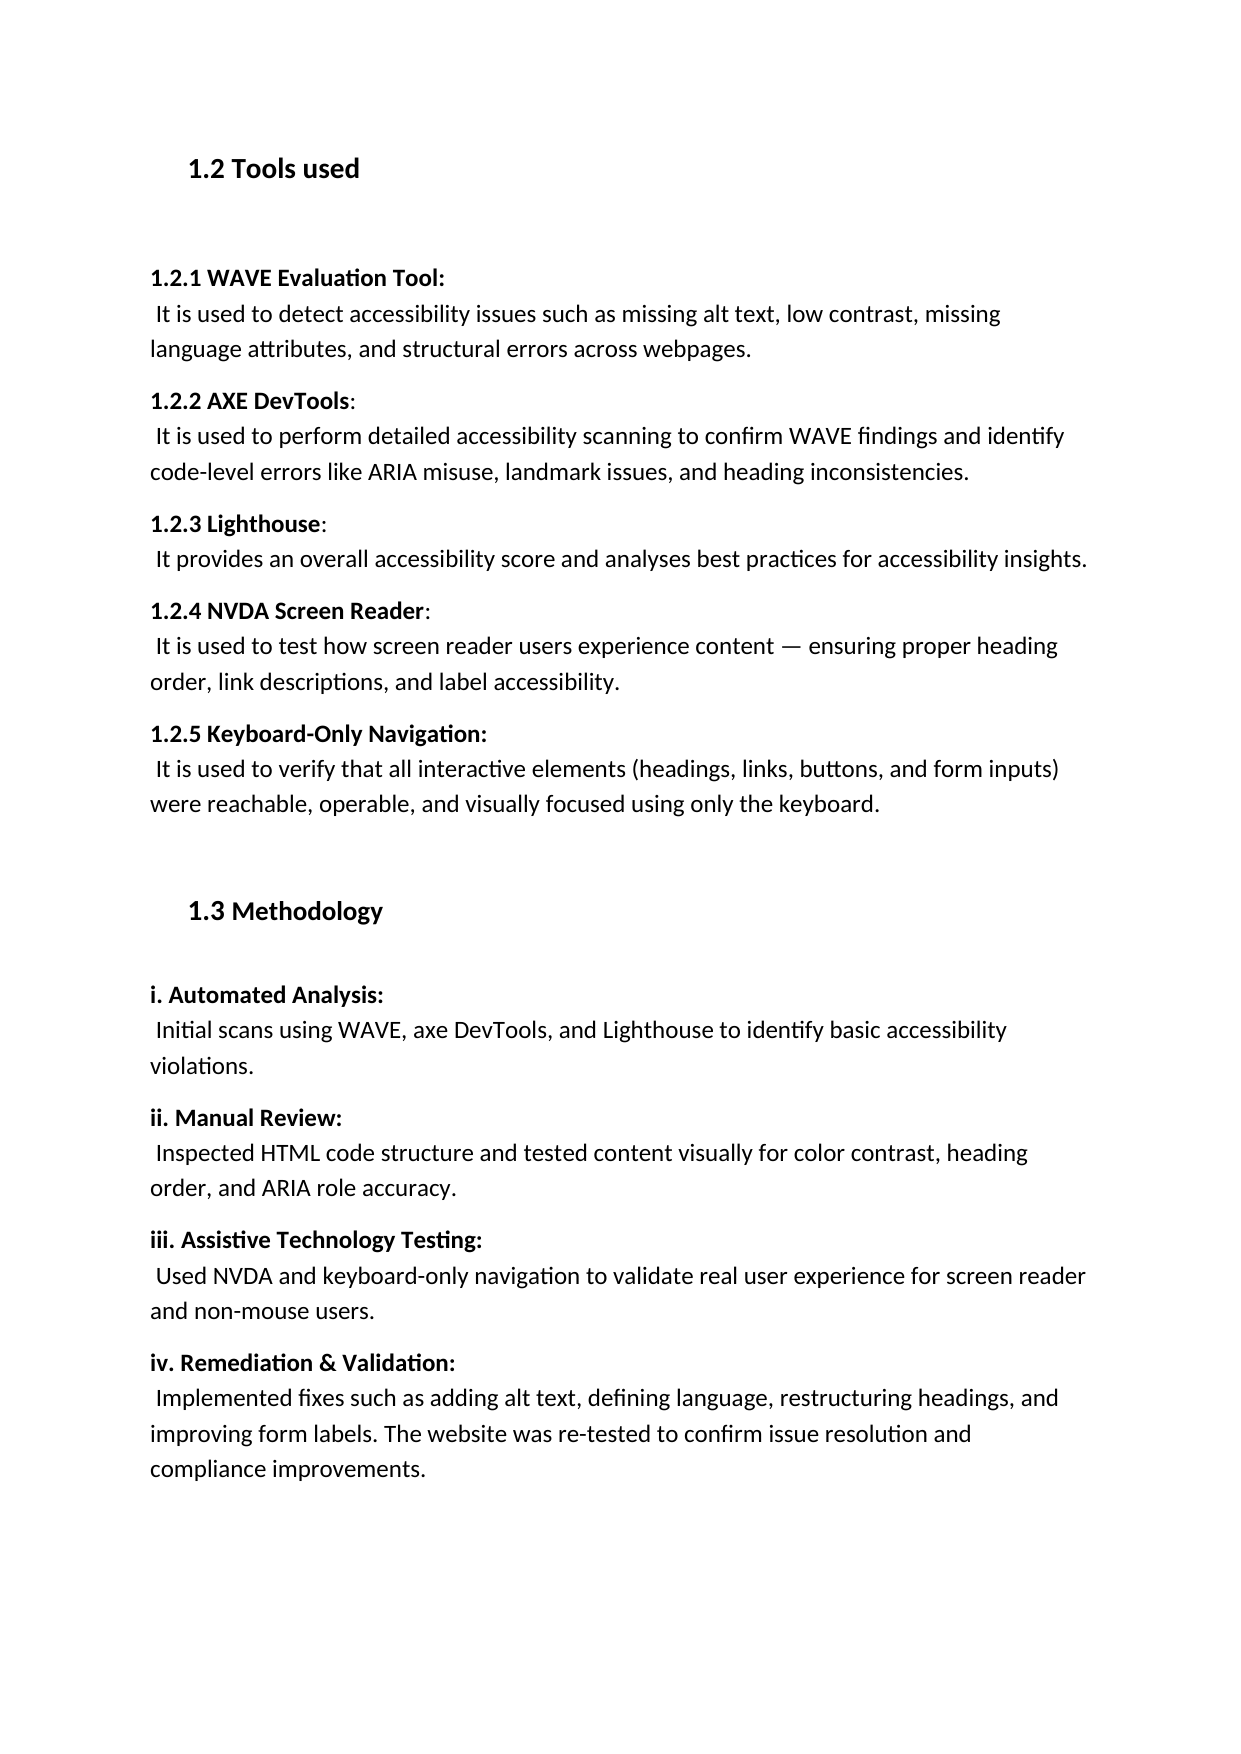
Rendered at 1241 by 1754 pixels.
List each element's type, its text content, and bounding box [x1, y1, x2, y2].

text 1.2.4 NVDA Screen Reader: It is used to test how screen reader users experience content — ensuring proper heading order, link descriptions, and label accessibility. [150, 595, 1090, 696]
text iv. Remediation & Validation: Implemented fixes such as adding alt text, defining language, restructuring headings, and improving form labels. The website was re-tested to confirm issue resolution and compliance improvements. [150, 1347, 1090, 1483]
text 1.2.1 WAVE Evaluation Tool: It is used to detect accessibility issues such as missing alt text, low contrast, missing language attributes, and structural errors across webpages. [150, 263, 1090, 364]
text ii. Manual Review: Inspected HTML code structure and tested content visually for color contrast, heading order, and ARIA role accuracy. [150, 1102, 1090, 1203]
subtitle 1.2 Tools used [187, 150, 1090, 186]
text iii. Assistive Technology Testing: Used NVDA and keyboard-only navigation to validate real user experience for screen reader and non-mouse users. [150, 1224, 1090, 1326]
text 1.2.3 Lighthouse: It provides an overall accessibility score and analyses best practices for accessibility insights. [150, 508, 1090, 574]
text i. Automated Analysis: Initial scans using WAVE, axe DevTools, and Lighthouse to identify basic accessibility violations. [150, 979, 1090, 1080]
text 1.2.2 AXE DevTools: It is used to perform detailed accessibility scanning to confirm WAVE findings and identify code-level errors like ARIA misuse, landmark issues, and heading inconsistencies. [150, 385, 1090, 486]
subtitle 1.3 Methodology [187, 892, 1090, 927]
text 1.2.5 Keyboard-Only Navigation: It is used to verify that all interactive elements (headings, links, buttons, and form inputs) were reachable, operable, and visually focused using only the keyboard. [150, 718, 1090, 819]
